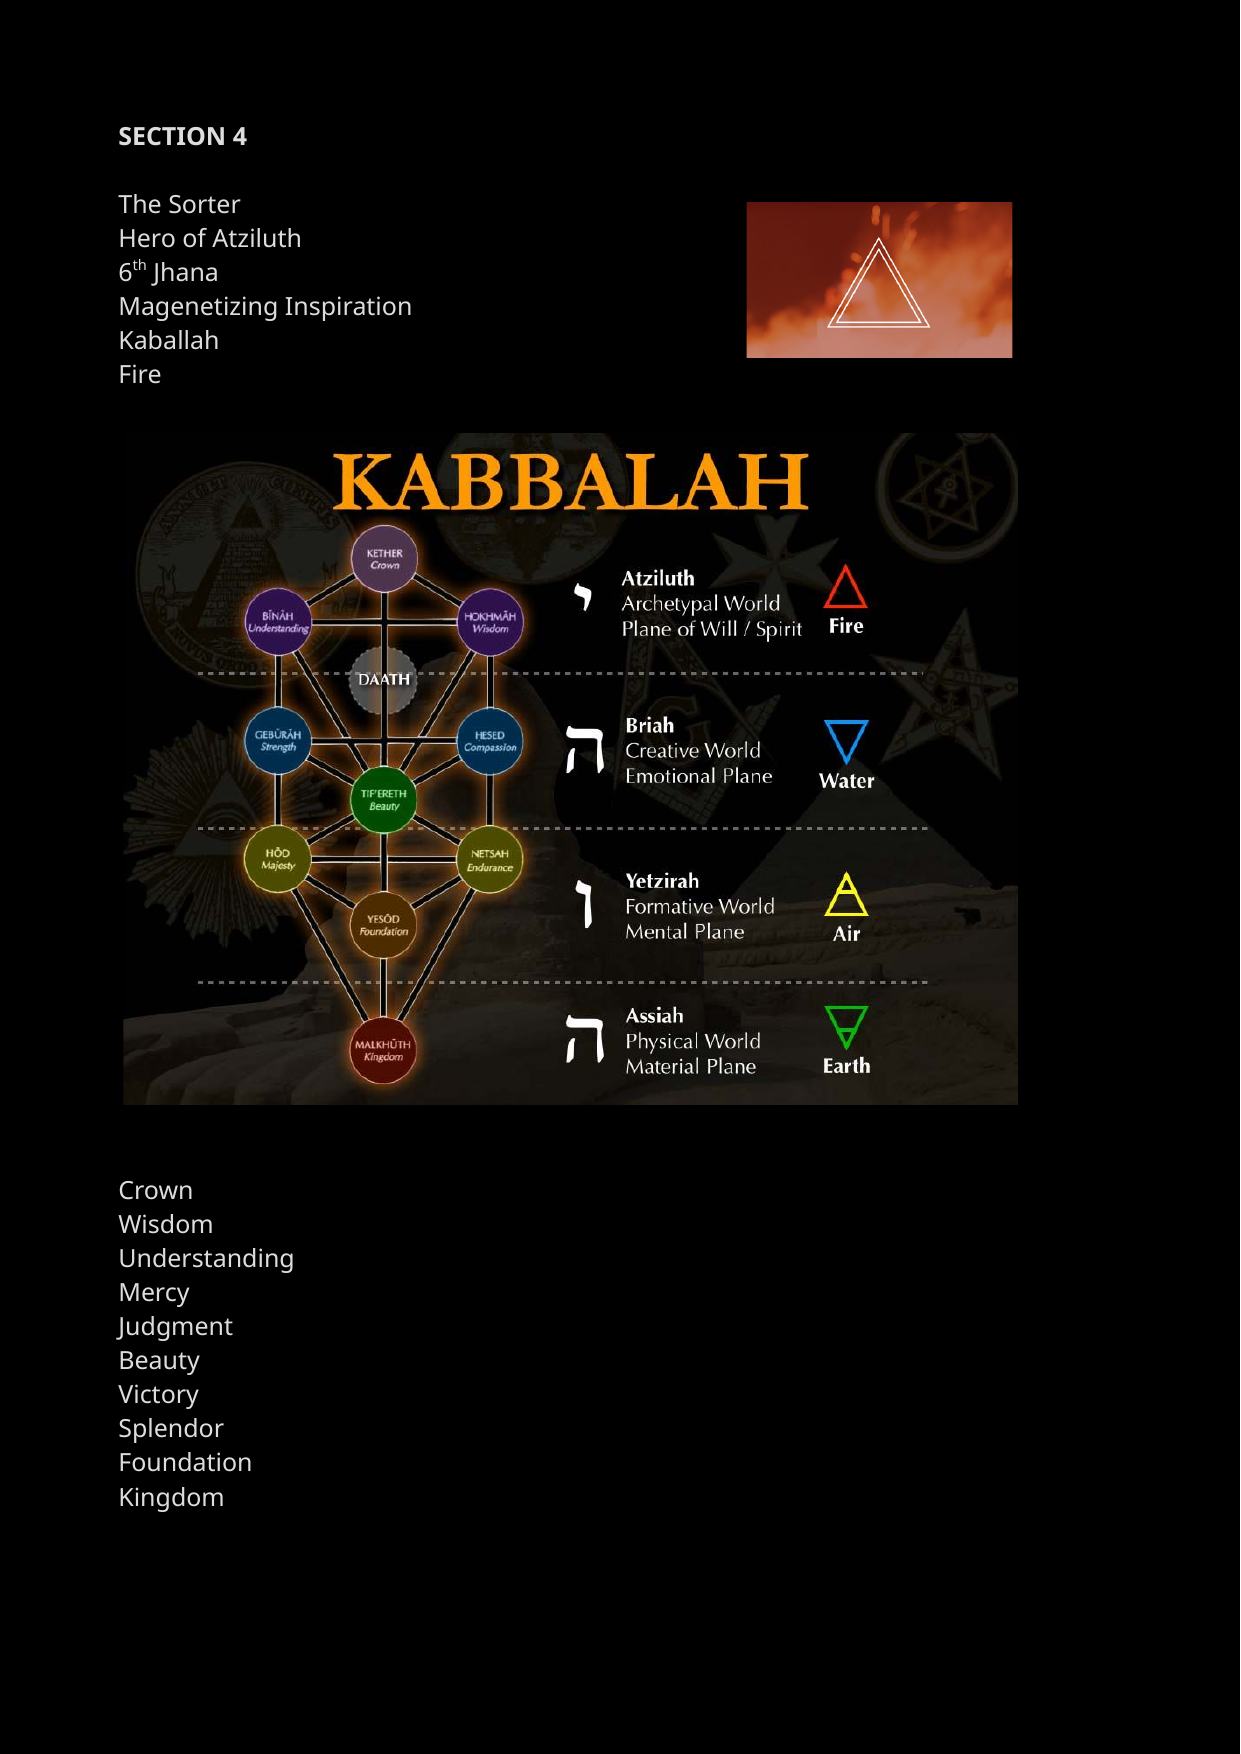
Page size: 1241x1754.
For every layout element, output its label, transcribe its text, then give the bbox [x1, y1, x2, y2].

text [1013, 220, 1122, 254]
text Kingdom [118, 1479, 1122, 1513]
text [1013, 254, 1122, 288]
picture [123, 433, 1018, 1105]
text Foundation [118, 1445, 1122, 1479]
text Understanding [118, 1241, 1122, 1275]
text Fire [118, 357, 1122, 391]
text Splendor [118, 1411, 1122, 1445]
picture [746, 202, 1013, 358]
text SECTION 4 [118, 118, 1122, 152]
text Beauty [118, 1343, 1122, 1377]
text [1013, 288, 1122, 322]
text Crown [118, 1173, 1122, 1207]
text Victory [118, 1377, 1122, 1411]
text 6th Jhana [118, 254, 746, 288]
text Judgment [118, 1309, 1122, 1343]
text Mercy [118, 1275, 1122, 1309]
text The Sorter [118, 186, 1122, 220]
text Hero of Atziluth [118, 220, 746, 254]
text [1013, 322, 1122, 357]
text Kaballah [118, 322, 746, 357]
text Magenetizing Inspiration [118, 288, 746, 322]
text Wisdom [118, 1207, 1122, 1241]
